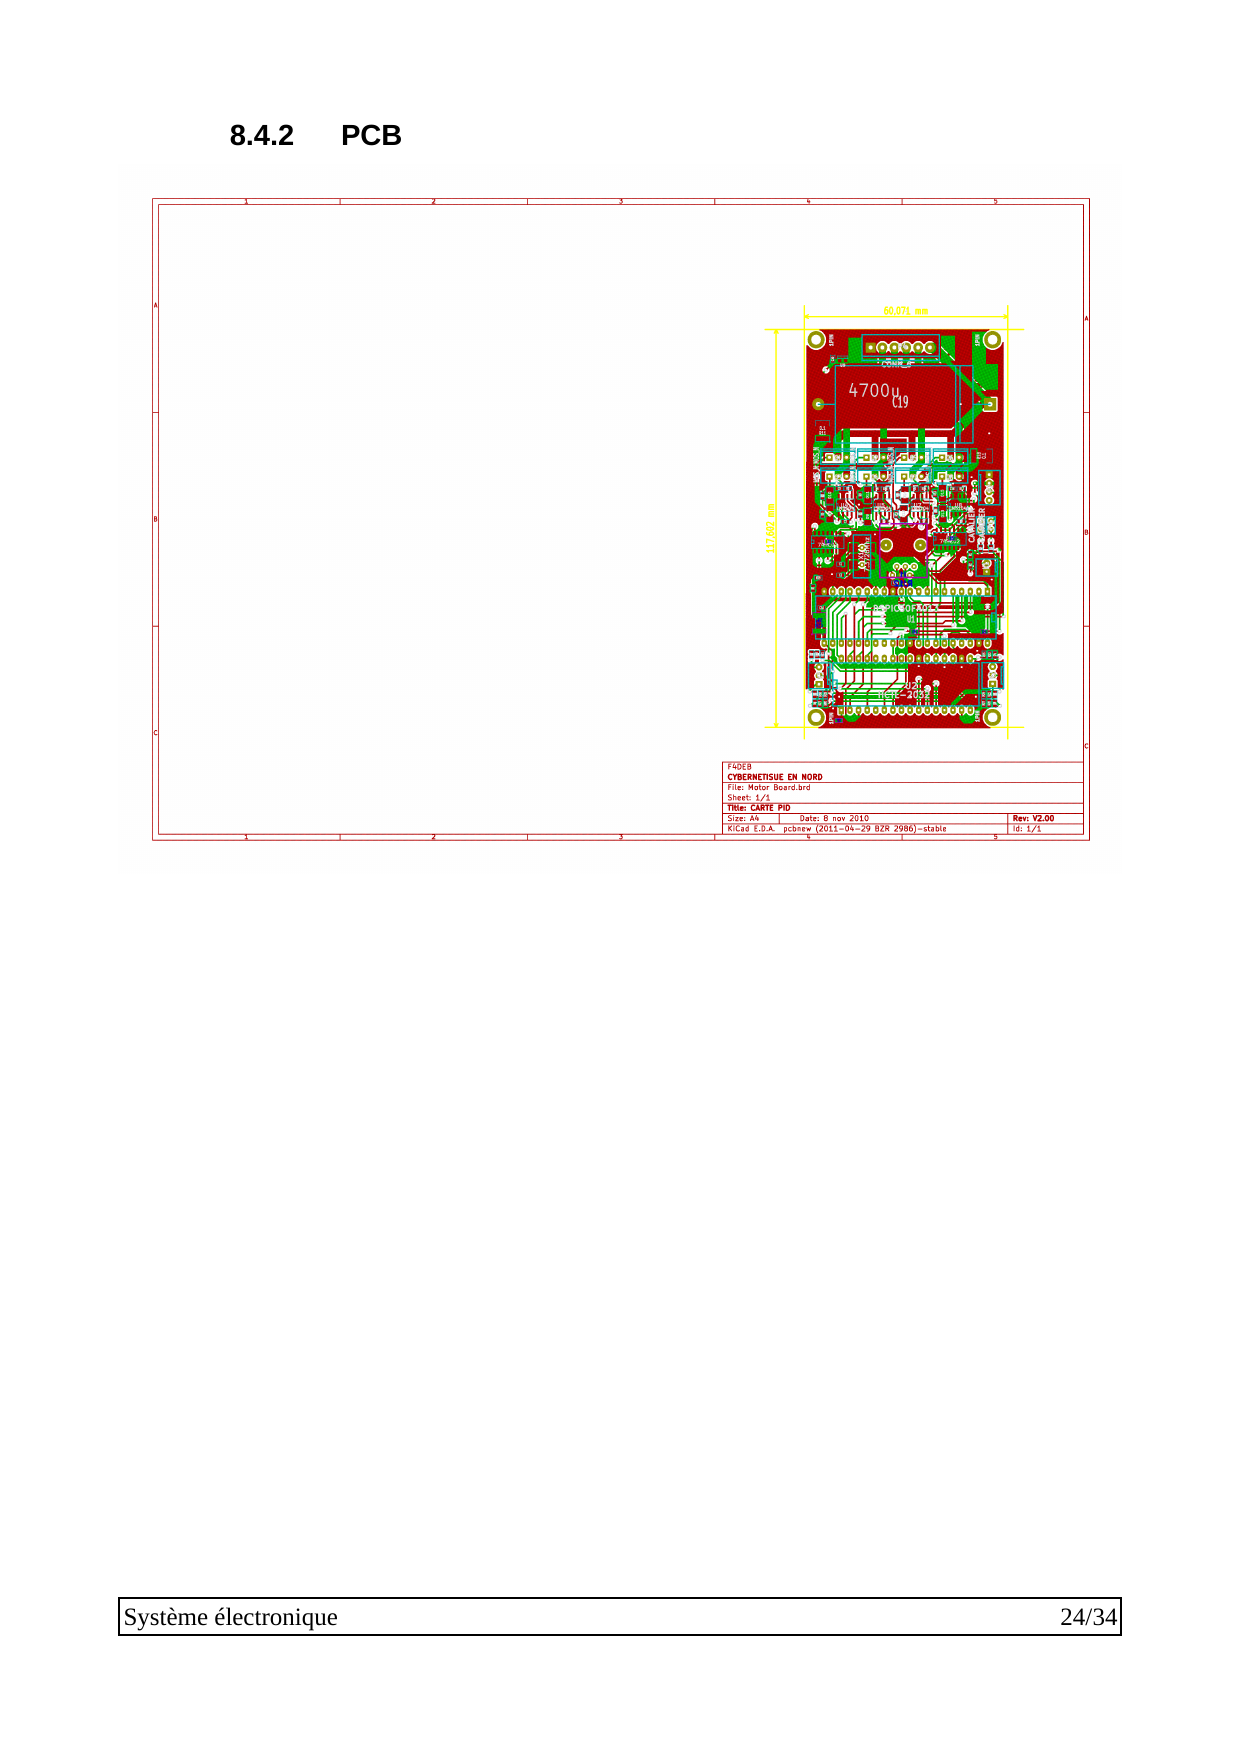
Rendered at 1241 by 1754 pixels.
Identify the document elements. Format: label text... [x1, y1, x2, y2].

picture [118, 164, 1123, 874]
subtitle PCB [193, 118, 1122, 152]
